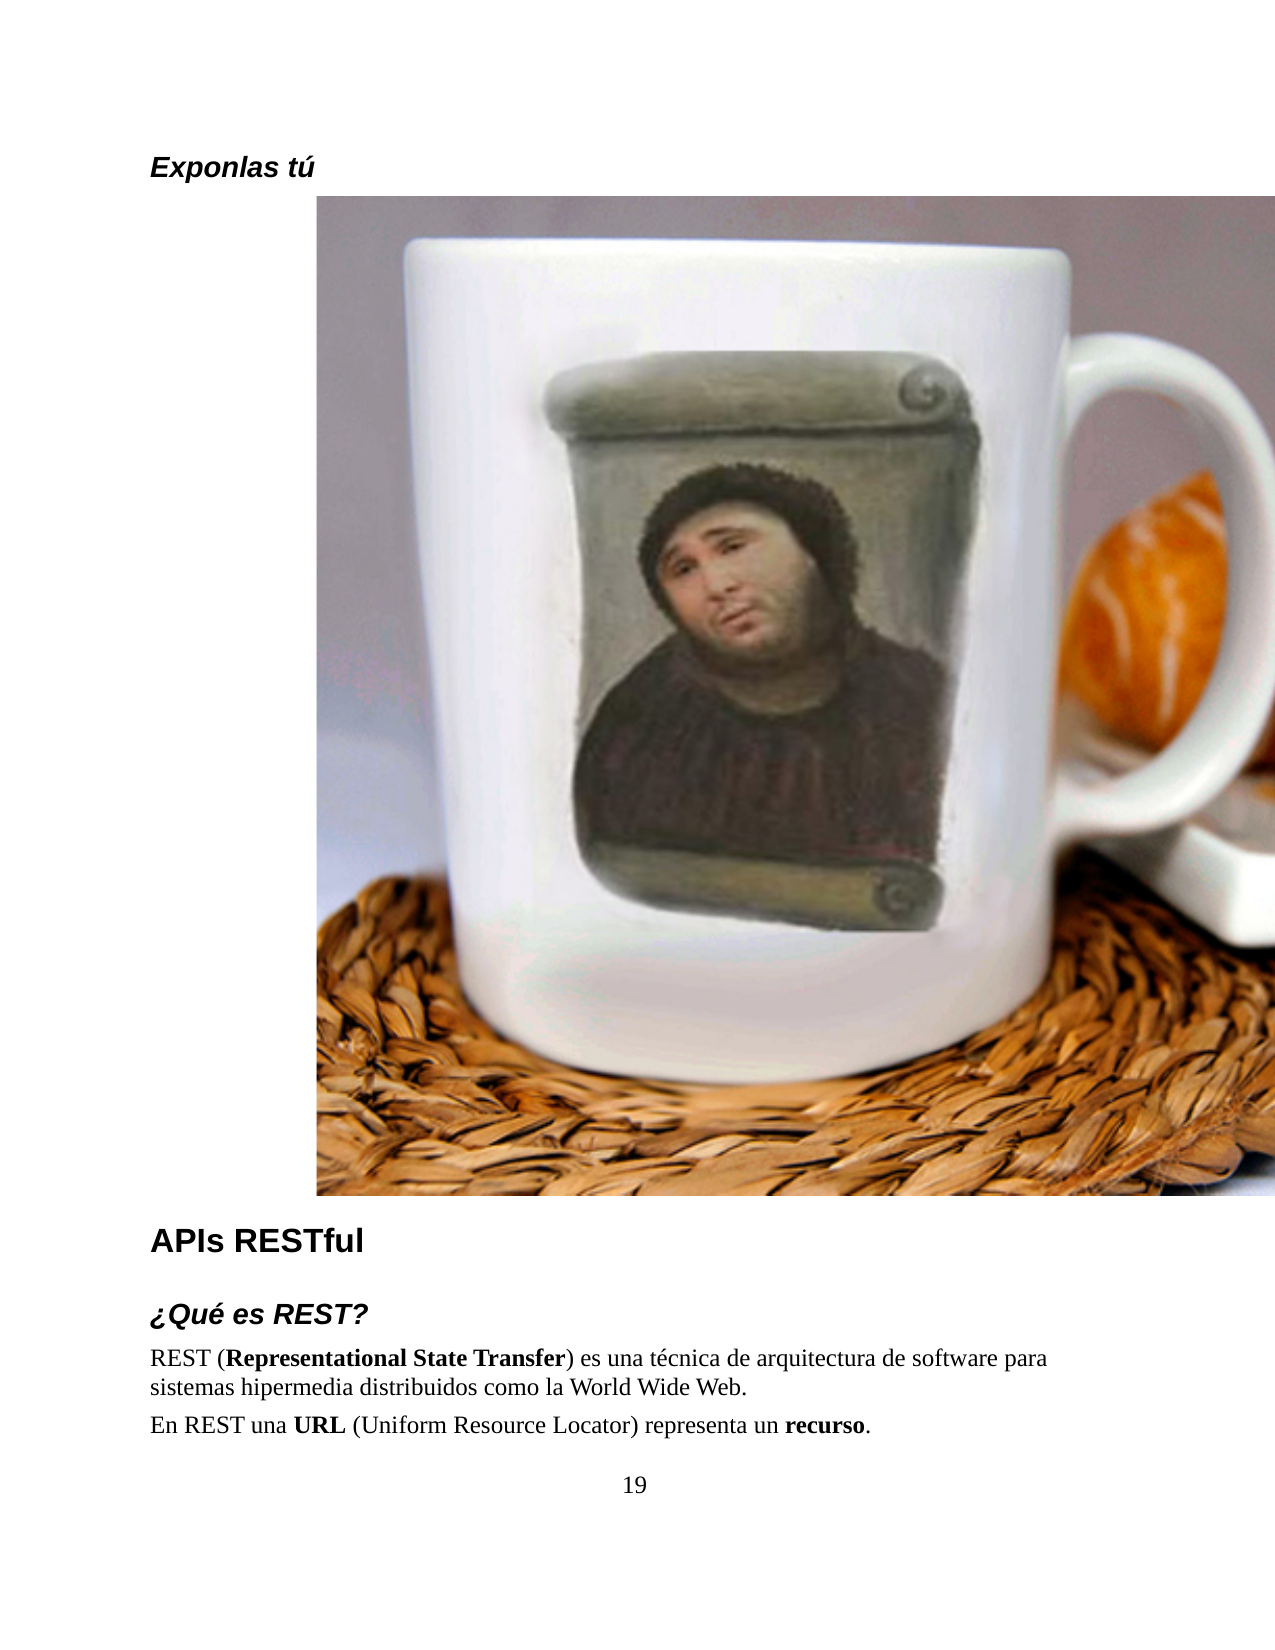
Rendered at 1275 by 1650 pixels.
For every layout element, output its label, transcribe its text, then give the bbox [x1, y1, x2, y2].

subtitle ¿Qué es REST? [150, 1297, 1125, 1331]
picture [150, 196, 1275, 1196]
subtitle APIs RESTful [150, 1221, 1125, 1260]
text REST (Representational State Transfer) es una técnica de arquitectura de software para sistemas hipermedia distribuidos como la World Wide Web. [150, 1343, 1125, 1401]
subtitle Exponlas tú [150, 150, 1125, 183]
text En REST una URL (Uniform Resource Locator) representa un recurso. [150, 1410, 1125, 1438]
